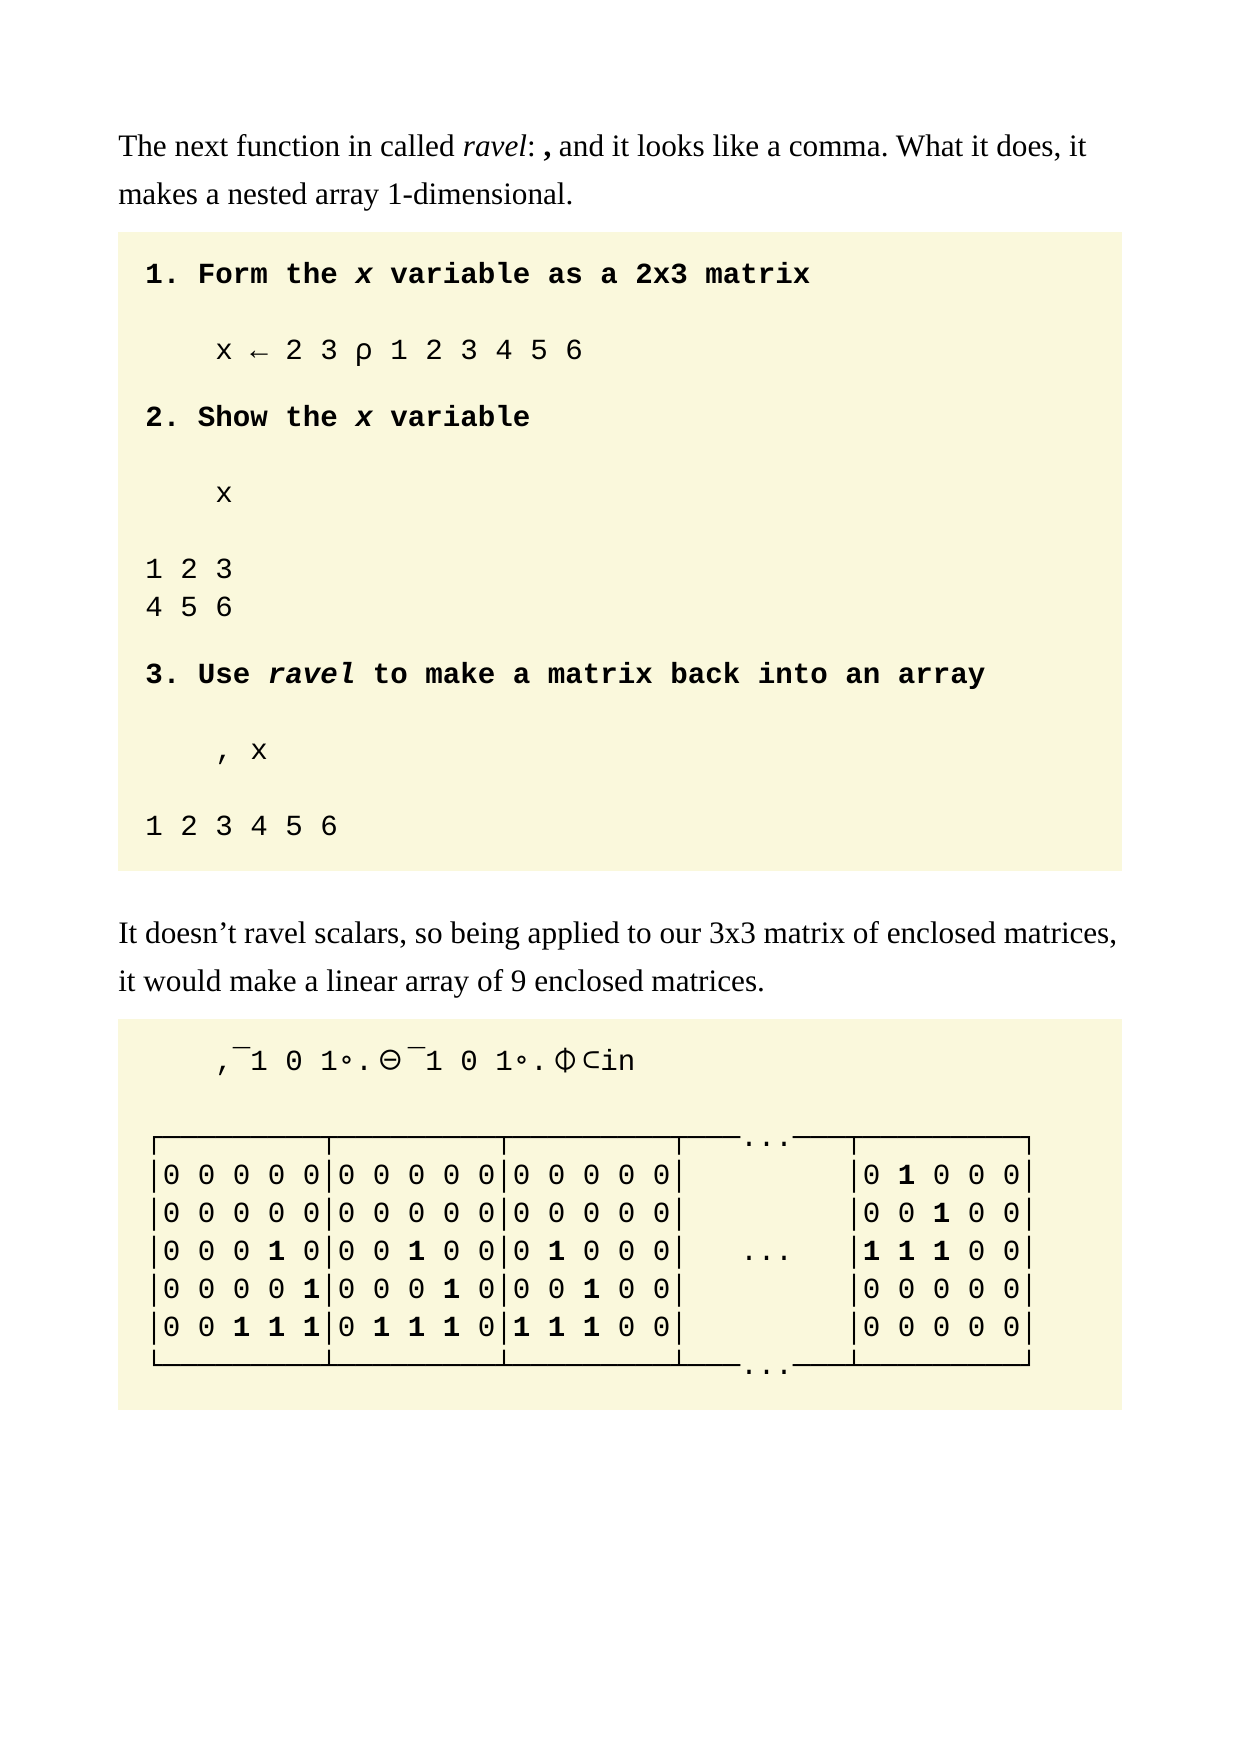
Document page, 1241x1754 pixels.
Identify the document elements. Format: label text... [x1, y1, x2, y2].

text │0 0 1 1 1│0 1 1 1 0│1 1 1 0 0│ │0 0 0 0 0│ [118, 1285, 1122, 1323]
text 1. Form the x variable as a 2x3 matrix [118, 232, 1122, 270]
text 1 2 3 [118, 527, 1122, 565]
text 1 2 3 4 5 6 [118, 784, 1122, 871]
text │0 0 0 0 0│0 0 0 0 0│0 0 0 0 0│ │0 0 1 0 0│ [118, 1171, 1122, 1209]
text It doesn’t ravel scalars, so being applied to our 3x3 matrix of enclosed matrices, it would make a linear array of 9 enclosed matrices. [118, 905, 1122, 1001]
text ,¯1 0 1∘.⊖¯1 0 1∘.⌽⊂in [118, 1019, 1122, 1057]
text x ← 2 3 ⍴ 1 2 3 4 5 6 [118, 308, 1122, 368]
text │0 0 0 1 0│0 0 1 0 0│0 1 0 0 0│ ... │1 1 1 0 0│ [118, 1209, 1122, 1247]
text 4 5 6 [118, 565, 1122, 625]
text The next function in called ravel: , and it looks like a comma. What it does, it makes a nested array 1-dimensional. [118, 118, 1122, 214]
text │0 0 0 0 1│0 0 0 1 0│0 0 1 0 0│ │0 0 0 0 0│ [118, 1247, 1122, 1285]
text ┌─────────┬─────────┬─────────┬───...───┬─────────┐ [118, 1095, 1122, 1133]
text x [118, 451, 1122, 489]
text │0 0 0 0 0│0 0 0 0 0│0 0 0 0 0│ │0 1 0 0 0│ [118, 1133, 1122, 1171]
text 3. Use ravel to make a matrix back into an array [118, 632, 1122, 670]
text , x [118, 708, 1122, 746]
text └─────────┴─────────┴─────────┴───...───┴─────────┘ [118, 1323, 1122, 1410]
text 2. Show the x variable [118, 375, 1122, 413]
